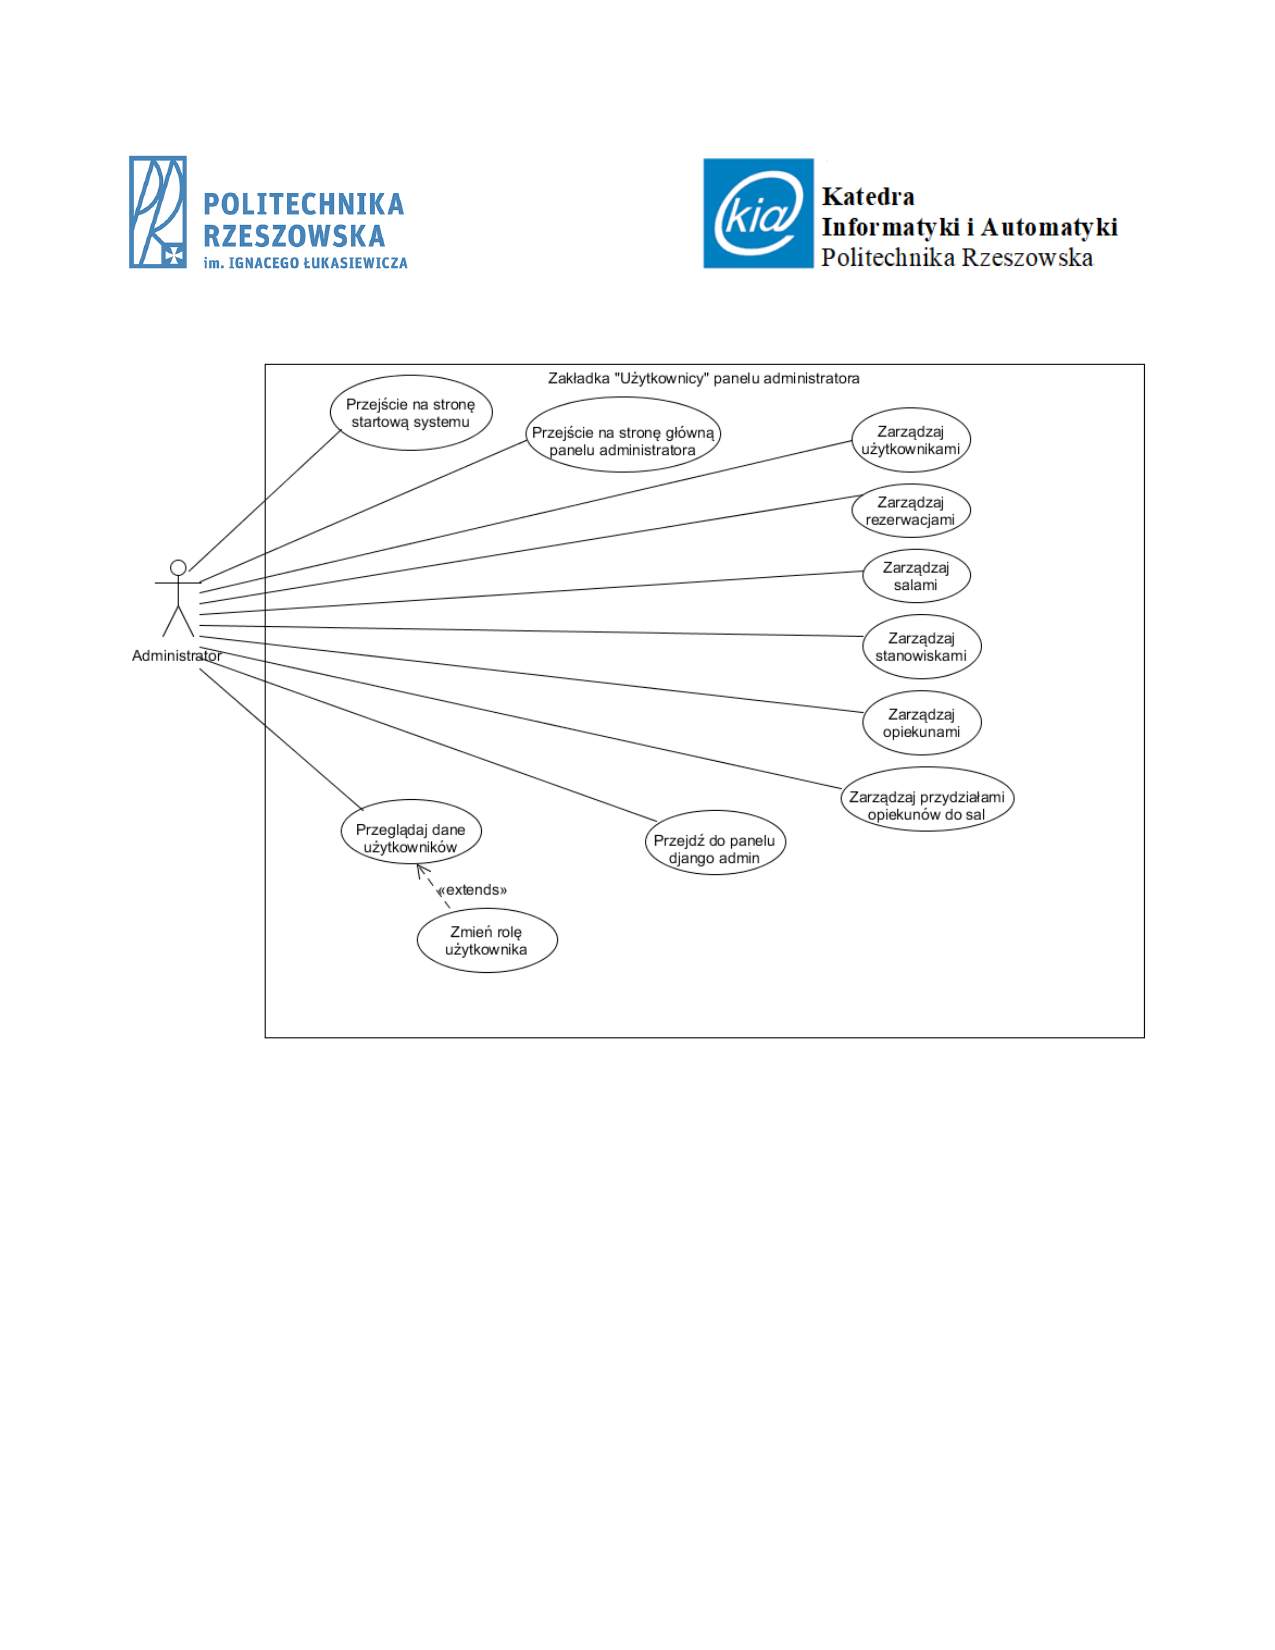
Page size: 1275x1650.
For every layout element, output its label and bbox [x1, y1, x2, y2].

picture [118, 341, 1157, 1046]
picture [118, 147, 423, 284]
picture [685, 143, 1147, 286]
